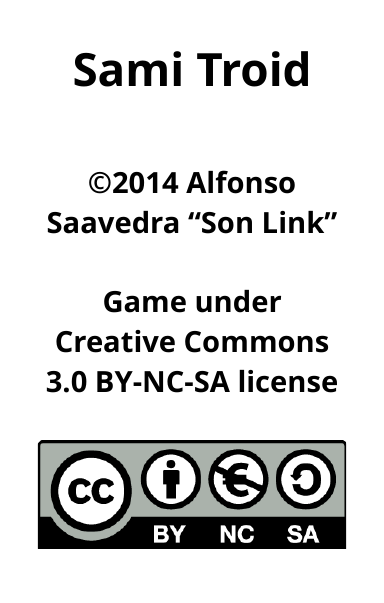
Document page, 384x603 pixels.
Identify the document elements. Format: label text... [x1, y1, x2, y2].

picture [37, 440, 347, 549]
text Sami Troid [38, 38, 346, 100]
text Game under Creative Commons 3.0 BY-NC-SA license [38, 282, 346, 401]
text ©2014 Alfonso Saavedra “Son Link” [38, 163, 346, 242]
